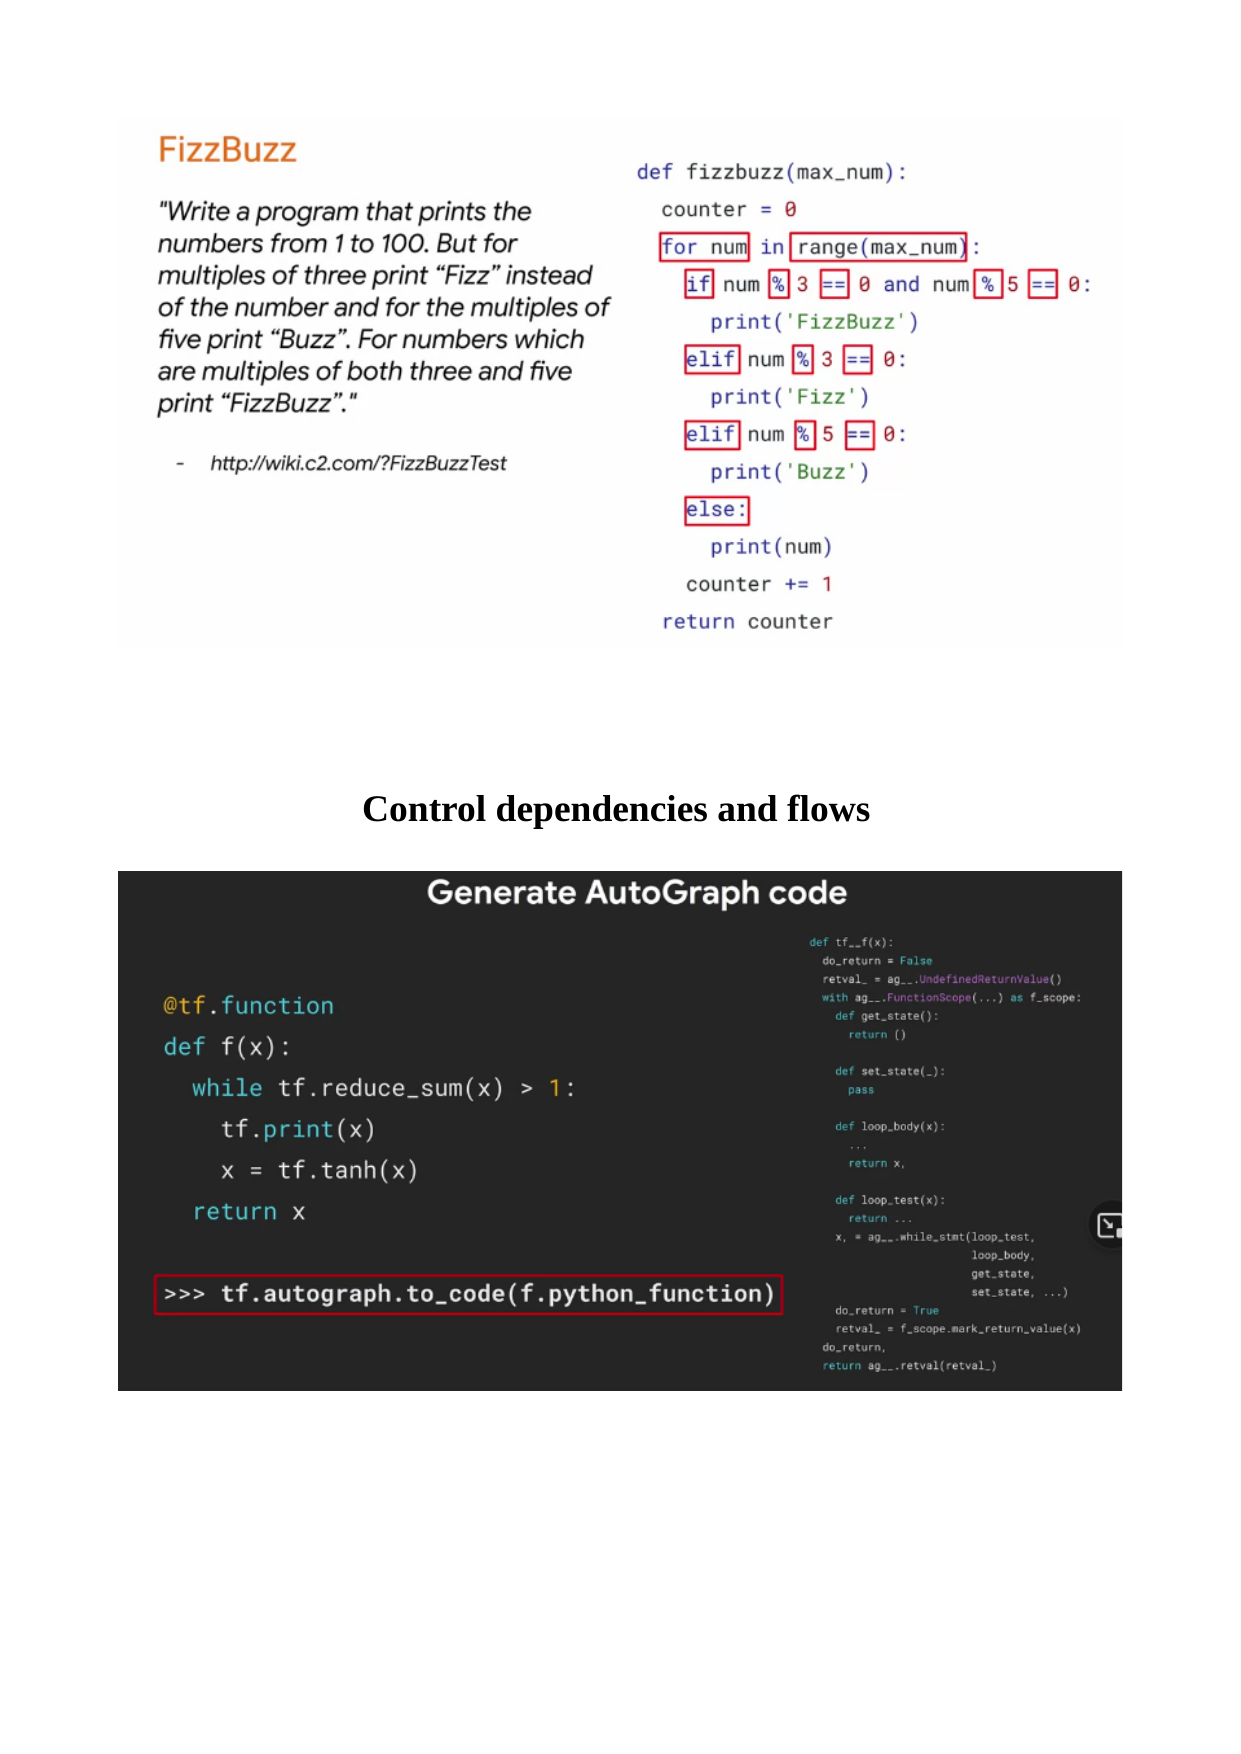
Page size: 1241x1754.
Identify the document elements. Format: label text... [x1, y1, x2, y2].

picture [118, 118, 1123, 647]
picture [118, 871, 1123, 1391]
subtitle Control dependencies and flows [118, 787, 1122, 830]
